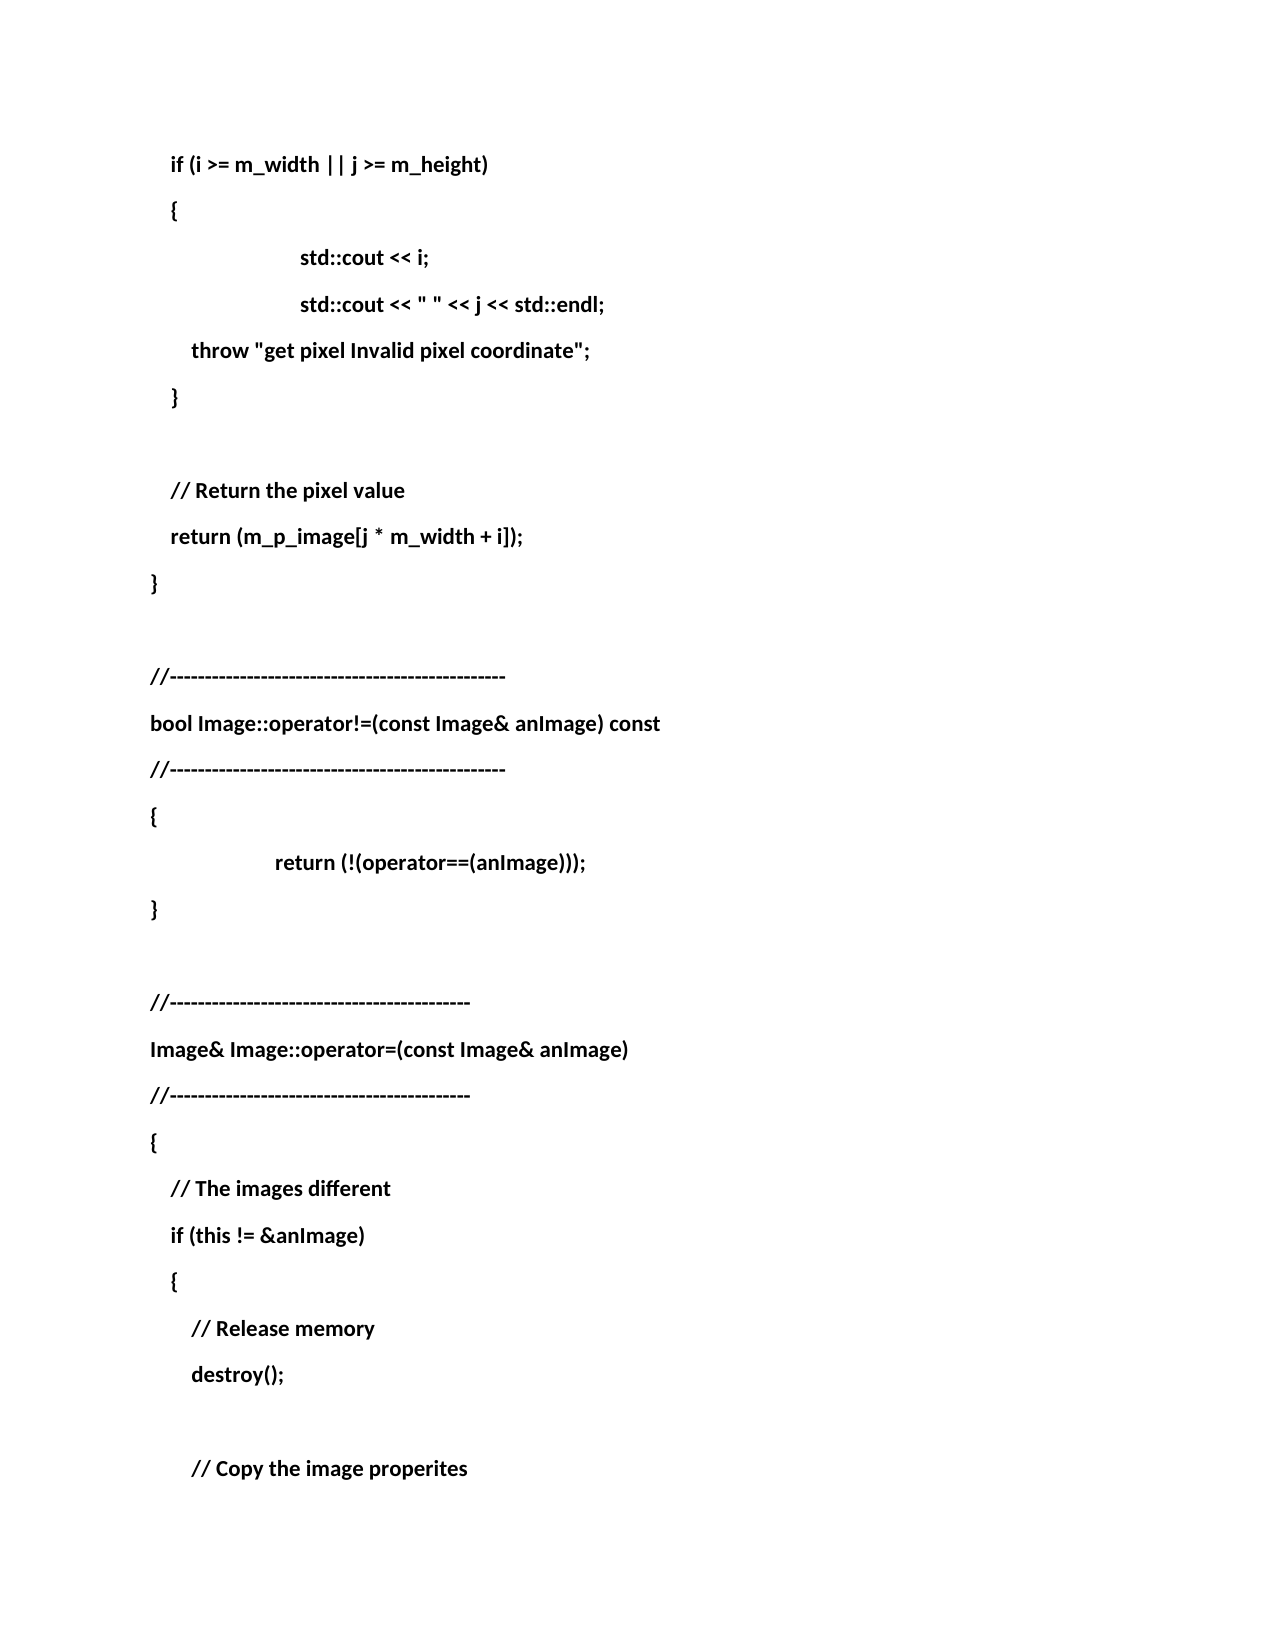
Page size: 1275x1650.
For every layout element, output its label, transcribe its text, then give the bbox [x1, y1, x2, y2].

text Image& Image::operator=(const Image& anImage) [150, 1035, 1125, 1063]
text std::cout << " " << j << std::endl; [150, 290, 1125, 318]
text //------------------------------------------------ [150, 755, 1125, 783]
text // Release memory [150, 1314, 1125, 1342]
text //------------------------------------------------ [150, 662, 1125, 690]
text { [150, 802, 1125, 830]
text // Copy the image properites [150, 1454, 1125, 1482]
text { [150, 1267, 1125, 1296]
text // The images different [150, 1174, 1125, 1202]
text return (!(operator==(anImage))); [150, 848, 1125, 876]
text bool Image::operator!=(const Image& anImage) const [150, 709, 1125, 737]
text { [150, 1128, 1125, 1156]
text } [150, 383, 1125, 411]
text if (i >= m_width || j >= m_height) [150, 150, 1125, 178]
text } [150, 569, 1125, 597]
text //------------------------------------------- [150, 1081, 1125, 1109]
text return (m_p_image[j * m_width + i]); [150, 522, 1125, 551]
text throw "get pixel Invalid pixel coordinate"; [150, 336, 1125, 364]
text //------------------------------------------- [150, 988, 1125, 1016]
text if (this != &anImage) [150, 1221, 1125, 1249]
text { [150, 197, 1125, 224]
text } [150, 895, 1125, 923]
text destroy(); [150, 1361, 1125, 1389]
text // Return the pixel value [150, 476, 1125, 504]
text std::cout << i; [150, 243, 1125, 271]
